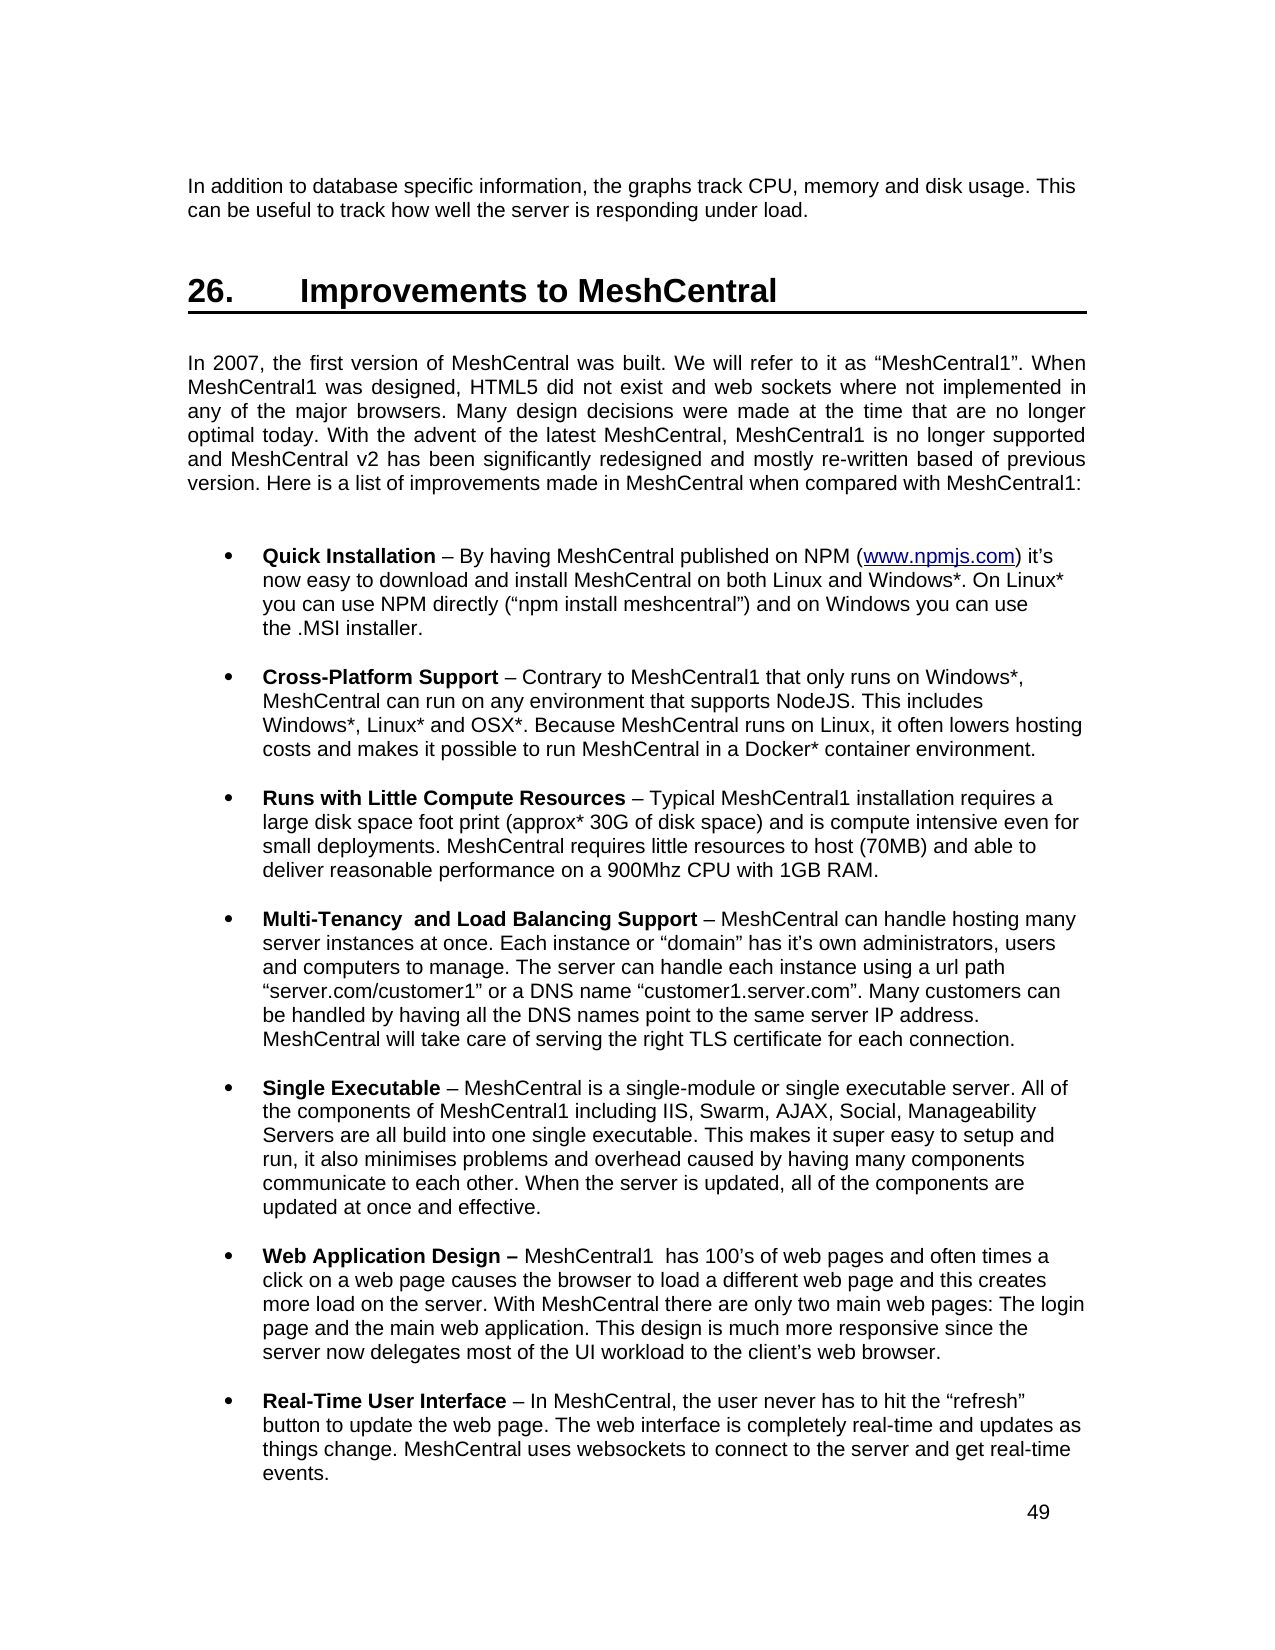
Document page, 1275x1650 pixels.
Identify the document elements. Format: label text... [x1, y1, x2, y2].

text In addition to database specific information, the graphs track CPU, memory and disk usage. This can be useful to track how well the server is responding under load. [187, 174, 1087, 222]
text In 2007, the first version of MeshCentral was built. We will refer to it as “MeshCentral1”. When MeshCentral1 was designed, HTML5 did not exist and web sockets where not implemented in any of the major browsers. Many design decisions were made at the time that are no longer optimal today. With the advent of the latest MeshCentral, MeshCentral1 is no longer supported and MeshCentral v2 has been significantly redesigned and mostly re-written based of previous version. Here is a list of improvements made in MeshCentral when compared with MeshCentral1: [187, 351, 1087, 495]
list Multi-Tenancy and Load Balancing Support – MeshCentral can handle hosting many server instances at once. Each instance or “domain” has it’s own administrators, users and computers to manage. The server can handle each instance using a url path “server.com/customer1” or a DNS name “customer1.server.com”. Many customers can be handled by having all the DNS names point to the same server IP address. MeshCentral will take care of serving the right TLS certificate for each connection. [225, 906, 1087, 1050]
subtitle Improvements to MeshCentral [187, 271, 1087, 314]
list Quick Installation – By having MeshCentral published on NPM (www.npmjs.com) it’s now easy to download and install MeshCentral on both Linux and Windows*. On Linux* you can use NPM directly (“npm install meshcentral”) and on Windows you can use the .MSI installer. [225, 544, 1087, 639]
list Single Executable – MeshCentral is a single-module or single executable server. All of the components of MeshCentral1 including IIS, Swarm, AJAX, Social, Manageability Servers are all build into one single executable. This makes it super easy to setup and run, it also minimises problems and overhead caused by having many components communicate to each other. When the server is updated, all of the components are updated at once and effective. [225, 1075, 1087, 1219]
list Web Application Design – MeshCentral1 has 100’s of web pages and often times a click on a web page causes the browser to load a different web page and this creates more load on the server. With MeshCentral there are only two main web pages: The login page and the main web application. This design is much more responsive since the server now delegates most of the UI workload to the client’s web browser. [225, 1244, 1087, 1364]
list Real-Time User Interface – In MeshCentral, the user never has to hit the “refresh” button to update the web page. The web interface is completely real-time and updates as things change. MeshCentral uses websockets to connect to the server and get real-time events. [225, 1389, 1087, 1485]
list Runs with Little Compute Resources – Typical MeshCentral1 installation requires a large disk space foot print (approx* 30G of disk space) and is compute intensive even for small deployments. MeshCentral requires little resources to host (70MB) and able to deliver reasonable performance on a 900Mhz CPU with 1GB RAM. [225, 786, 1087, 881]
list Cross-Platform Support – Contrary to MeshCentral1 that only runs on Windows*, MeshCentral can run on any environment that supports NodeJS. This includes Windows*, Linux* and OSX*. Because MeshCentral runs on Linux, it often lowers hosting costs and makes it possible to run MeshCentral in a Docker* container environment. [225, 664, 1087, 761]
